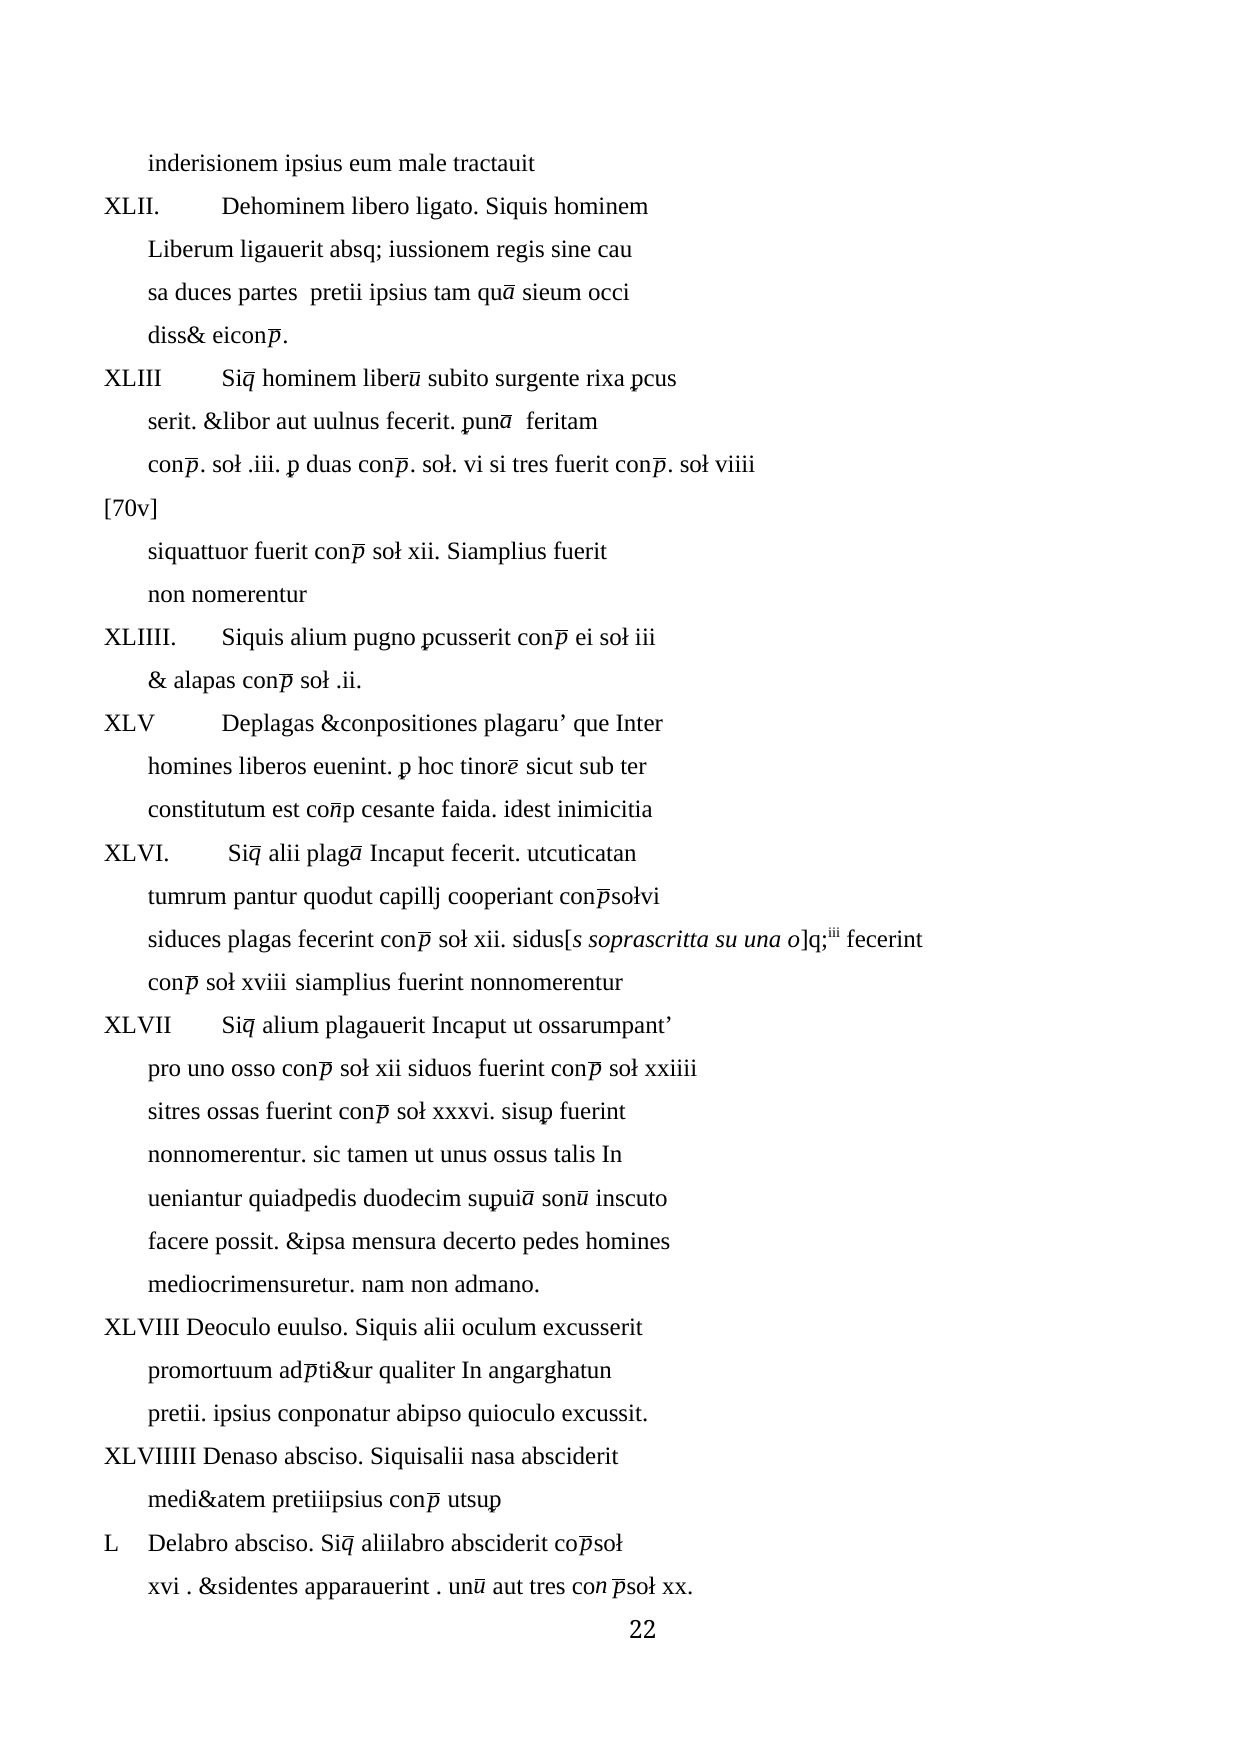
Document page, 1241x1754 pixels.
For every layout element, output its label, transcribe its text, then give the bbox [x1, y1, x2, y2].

text con. soł .iii. ᵱ duas con. soł. vi si tres fuerit con. soł viiii [103, 449, 1211, 478]
text XLVII Si alium plagauerit Incaput ut ossarumpant’ [103, 1010, 1211, 1039]
text sa duces partes pretii ipsius tam qu sieum occi [103, 277, 1211, 306]
text pro uno osso con soł xii siduos fuerint con soł xxiiii [103, 1053, 1211, 1082]
text siquattuor fuerit con soł xii. Siamplius fuerit [103, 536, 1211, 564]
text sitres ossas fuerint con soł xxxvi. sisuᵱ fuerint [103, 1096, 1211, 1125]
text & alapas con soł .ii. [103, 665, 1211, 694]
text nonnomerentur. sic tamen ut unus ossus talis In [103, 1139, 1211, 1168]
text xvi . &sidentes apparauerint . un aut tres cosoł xx. [103, 1571, 1211, 1599]
text XLVI. Si alii plag Incaput fecerit. utcuticatan [103, 838, 1211, 866]
text XLIIII. Siquis alium pugno ᵱcusserit con ei soł iii [103, 622, 1211, 651]
text constitutum est cop cesante faida. idest inimicitia [103, 794, 1211, 823]
text [70v] [103, 493, 1211, 521]
text homines liberos euenint. ᵱ hoc tinor sicut sub ter [103, 751, 1211, 780]
text inderisionem ipsius eum male tractauit [103, 148, 1211, 176]
text non nomerentur [103, 579, 1211, 608]
text XLII. Dehominem libero ligato. Siquis hominem [103, 191, 1211, 219]
text tumrum pantur quodut capillj cooperiant consołvi [103, 881, 1211, 909]
text XLV Deplagas &conpositiones plagaru’ que Inter [103, 708, 1211, 737]
text medi&atem pretiiipsius con utsuᵱ [103, 1484, 1211, 1513]
text XLIII Si hominem liber subito surgente rixa ᵱcus [103, 363, 1211, 392]
text promortuum adti&ur qualiter In angarghatun [103, 1355, 1211, 1384]
text ueniantur quiadpedis duodecim suᵱui son inscuto [103, 1183, 1211, 1211]
text mediocrimensuretur. nam non admano. [103, 1269, 1211, 1298]
text Liberum ligauerit absq; iussionem regis sine cau [103, 234, 1211, 263]
text XLVIIIII Denaso absciso. Siquisalii nasa absciderit [103, 1441, 1211, 1470]
text siduces plagas fecerint con soł xii. sidus[s soprascritta su una o]q;iii fecerint [103, 924, 1211, 953]
text XLVIII Deoculo euulso. Siquis alii oculum excusserit [103, 1312, 1211, 1341]
text L Delabro absciso. Si aliilabro absciderit cosoł [103, 1528, 1211, 1556]
text serit. &libor aut uulnus fecerit. ᵱun feritam [103, 406, 1211, 435]
text facere possit. &ipsa mensura decerto pedes homines [103, 1226, 1211, 1254]
text diss& eicon. [103, 320, 1211, 349]
text pretii. ipsius conponatur abipso quioculo excussit. [103, 1398, 1211, 1427]
text con soł xviii siamplius fuerint nonnomerentur [103, 967, 1211, 996]
